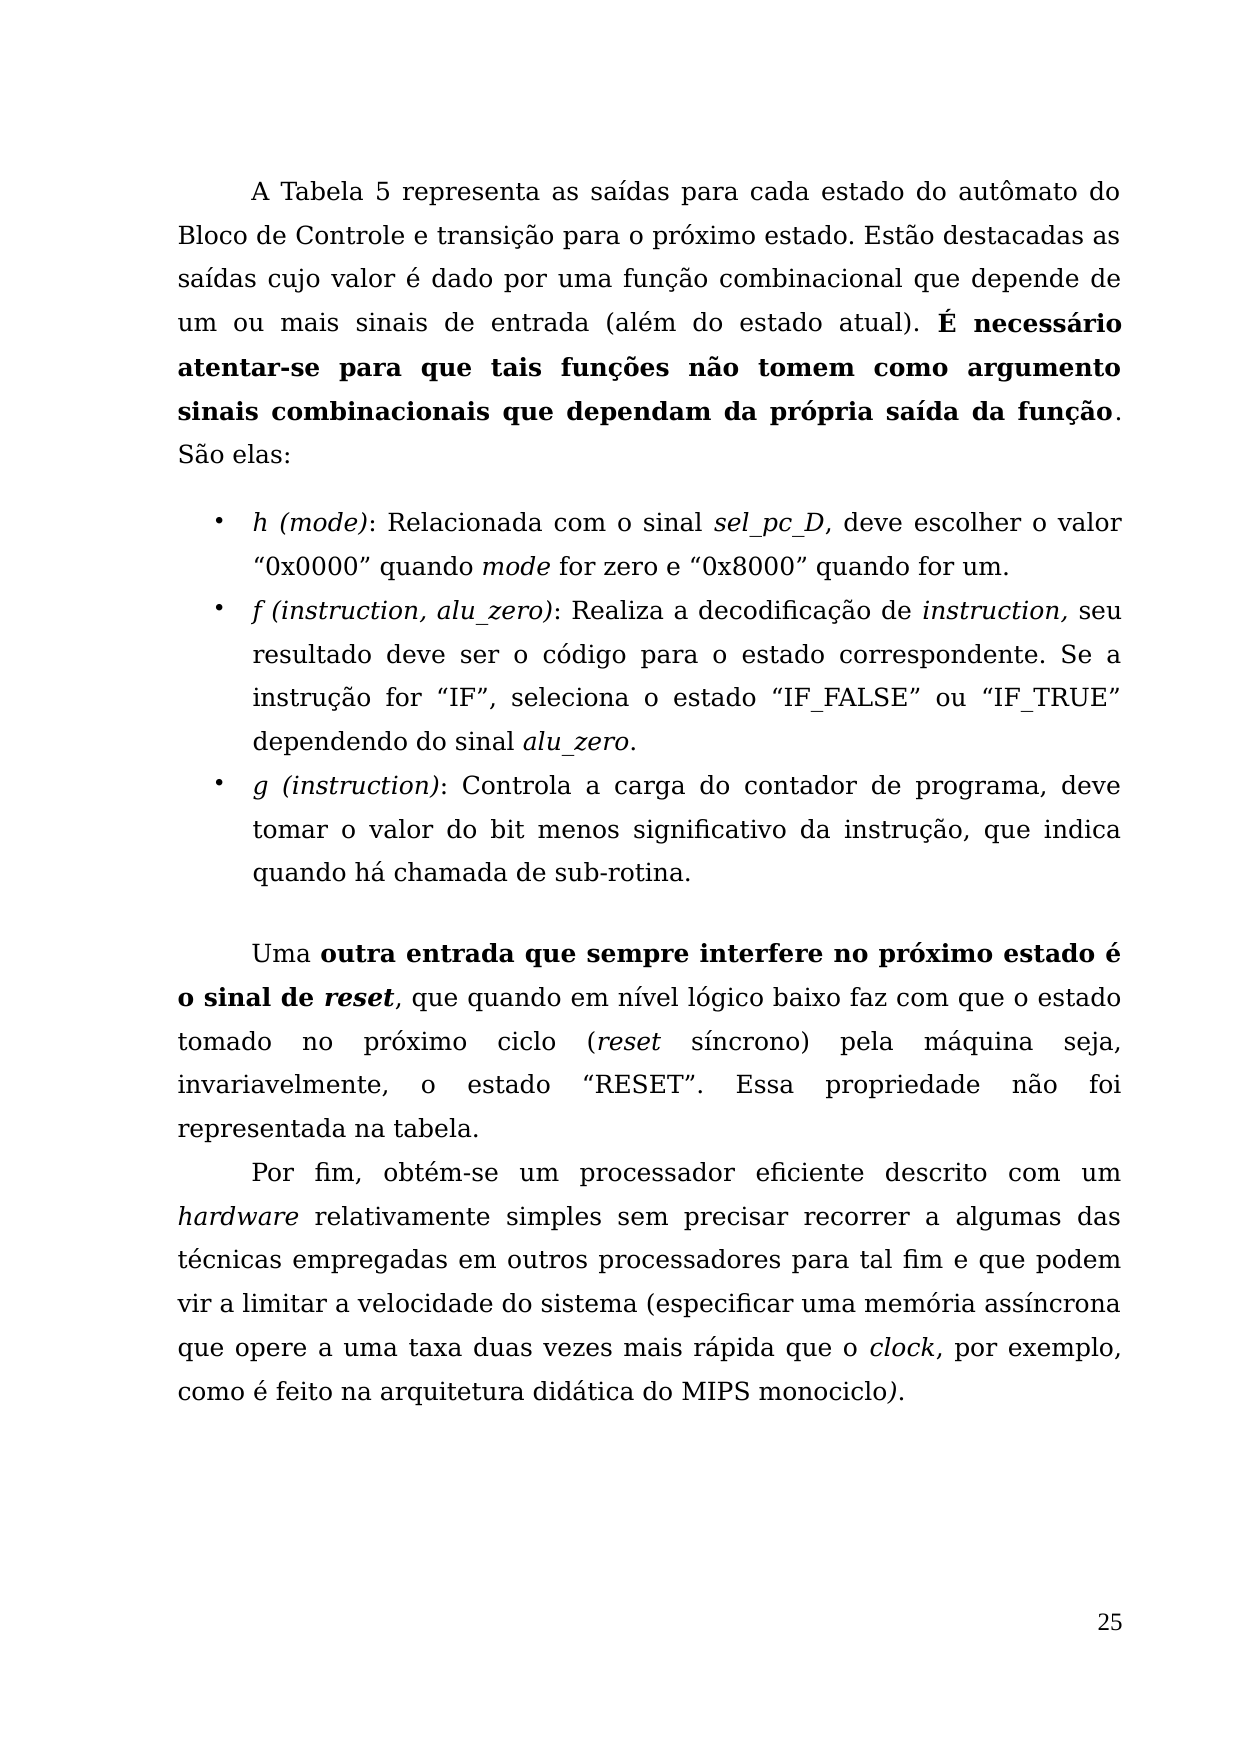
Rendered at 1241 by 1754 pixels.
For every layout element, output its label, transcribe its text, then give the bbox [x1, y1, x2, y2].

list h (mode): Relacionada com o sinal sel_pc_D, deve escolher o valor “0x0000” quando mode for zero e “0x8000” quando for um. [215, 509, 1122, 582]
text Uma outra entrada que sempre interfere no próximo estado é o sinal de reset, que quando em nível lógico baixo faz com que o estado tomado no próximo ciclo (reset síncrono) pela máquina seja, invariavelmente, o estado “RESET”. Essa propriedade não foi representada na tabela. [177, 939, 1122, 1143]
text A Tabela 5 representa as saídas para cada estado do autômato do Bloco de Controle e transição para o próximo estado. Estão destacadas as saídas cujo valor é dado por uma função combinacional que depende de um ou mais sinais de entrada (além do estado atual). É necessário atentar-se para que tais funções não tomem como argumento sinais combinacionais que dependam da própria saída da função. São elas: [177, 177, 1122, 470]
text Por fim, obtém-se um processador eficiente descrito com um hardware relativamente simples sem precisar recorrer a algumas das técnicas empregadas em outros processadores para tal fim e que podem vir a limitar a velocidade do sistema (especificar uma memória assíncrona que opere a uma taxa duas vezes mais rápida que o clock, por exemplo, como é feito na arquitetura didática do MIPS monociclo). [177, 1158, 1122, 1406]
list f (instruction, alu_zero): Realiza a decodificação de instruction, seu resultado deve ser o código para o estado correspondente. Se a instrução for “IF”, seleciona o estado “IF_FALSE” ou “IF_TRUE” dependendo do sinal alu_zero. [215, 596, 1122, 757]
list g (instruction): Controla a carga do contador de programa, deve tomar o valor do bit menos significativo da instrução, que indica quando há chamada de sub-rotina. [215, 771, 1122, 888]
